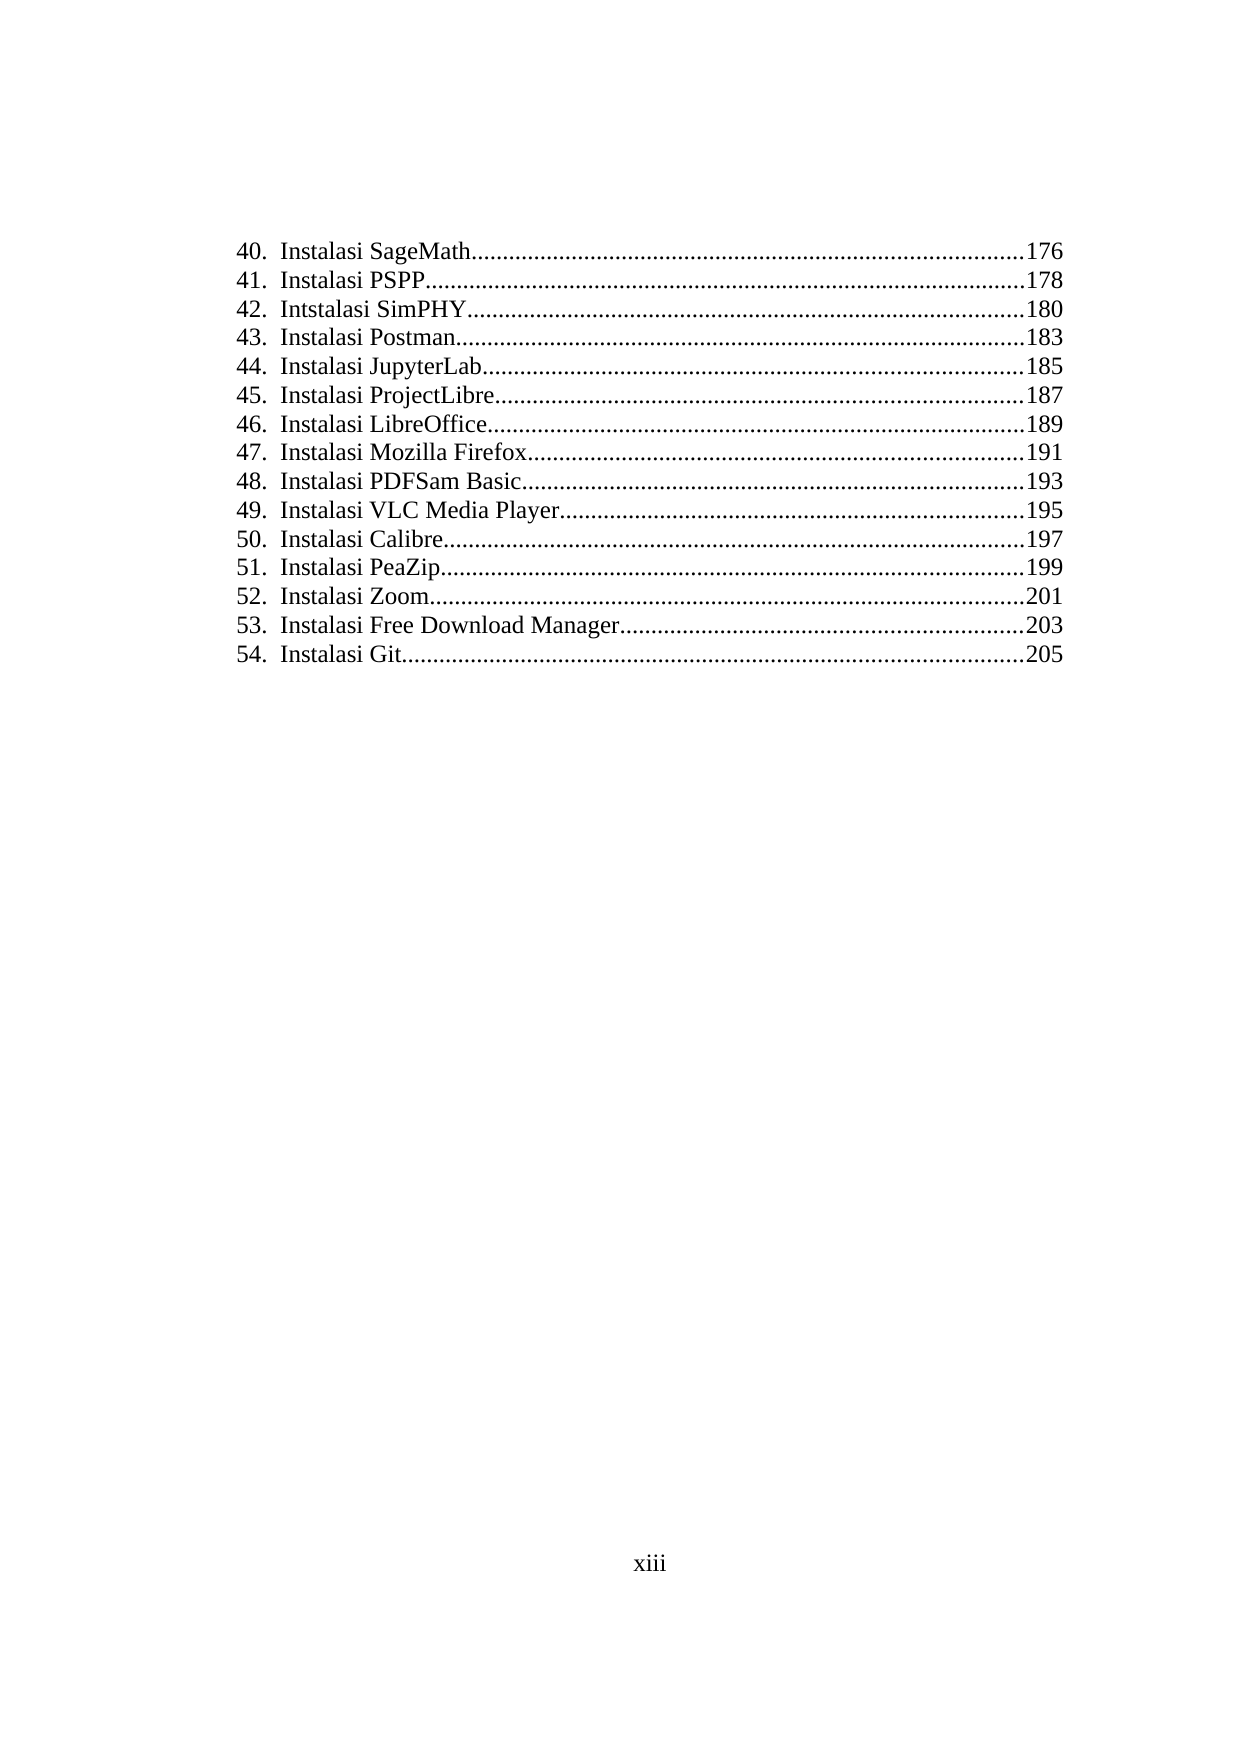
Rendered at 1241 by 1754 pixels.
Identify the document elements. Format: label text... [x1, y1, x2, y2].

text 45. Instalasi ProjectLibre 187 [236, 380, 1063, 409]
text 42. Intstalasi SimPHY 180 [236, 294, 1063, 322]
text 52. Instalasi Zoom 201 [236, 581, 1063, 610]
text 48. Instalasi PDFSam Basic 193 [236, 466, 1063, 495]
text 41. Instalasi PSPP 178 [236, 265, 1063, 294]
text 53. Instalasi Free Download Manager 203 [236, 610, 1063, 639]
text 44. Instalasi JupyterLab 185 [236, 351, 1063, 380]
text 50. Instalasi Calibre 197 [236, 524, 1063, 552]
text 54. Instalasi Git 205 [236, 639, 1063, 667]
text 51. Instalasi PeaZip 199 [236, 552, 1063, 581]
text 47. Instalasi Mozilla Firefox 191 [236, 437, 1063, 466]
text 40. Instalasi SageMath 176 [236, 236, 1063, 265]
text 49. Instalasi VLC Media Player 195 [236, 495, 1063, 524]
text 43. Instalasi Postman 183 [236, 322, 1063, 351]
text 46. Instalasi LibreOffice 189 [236, 409, 1063, 437]
